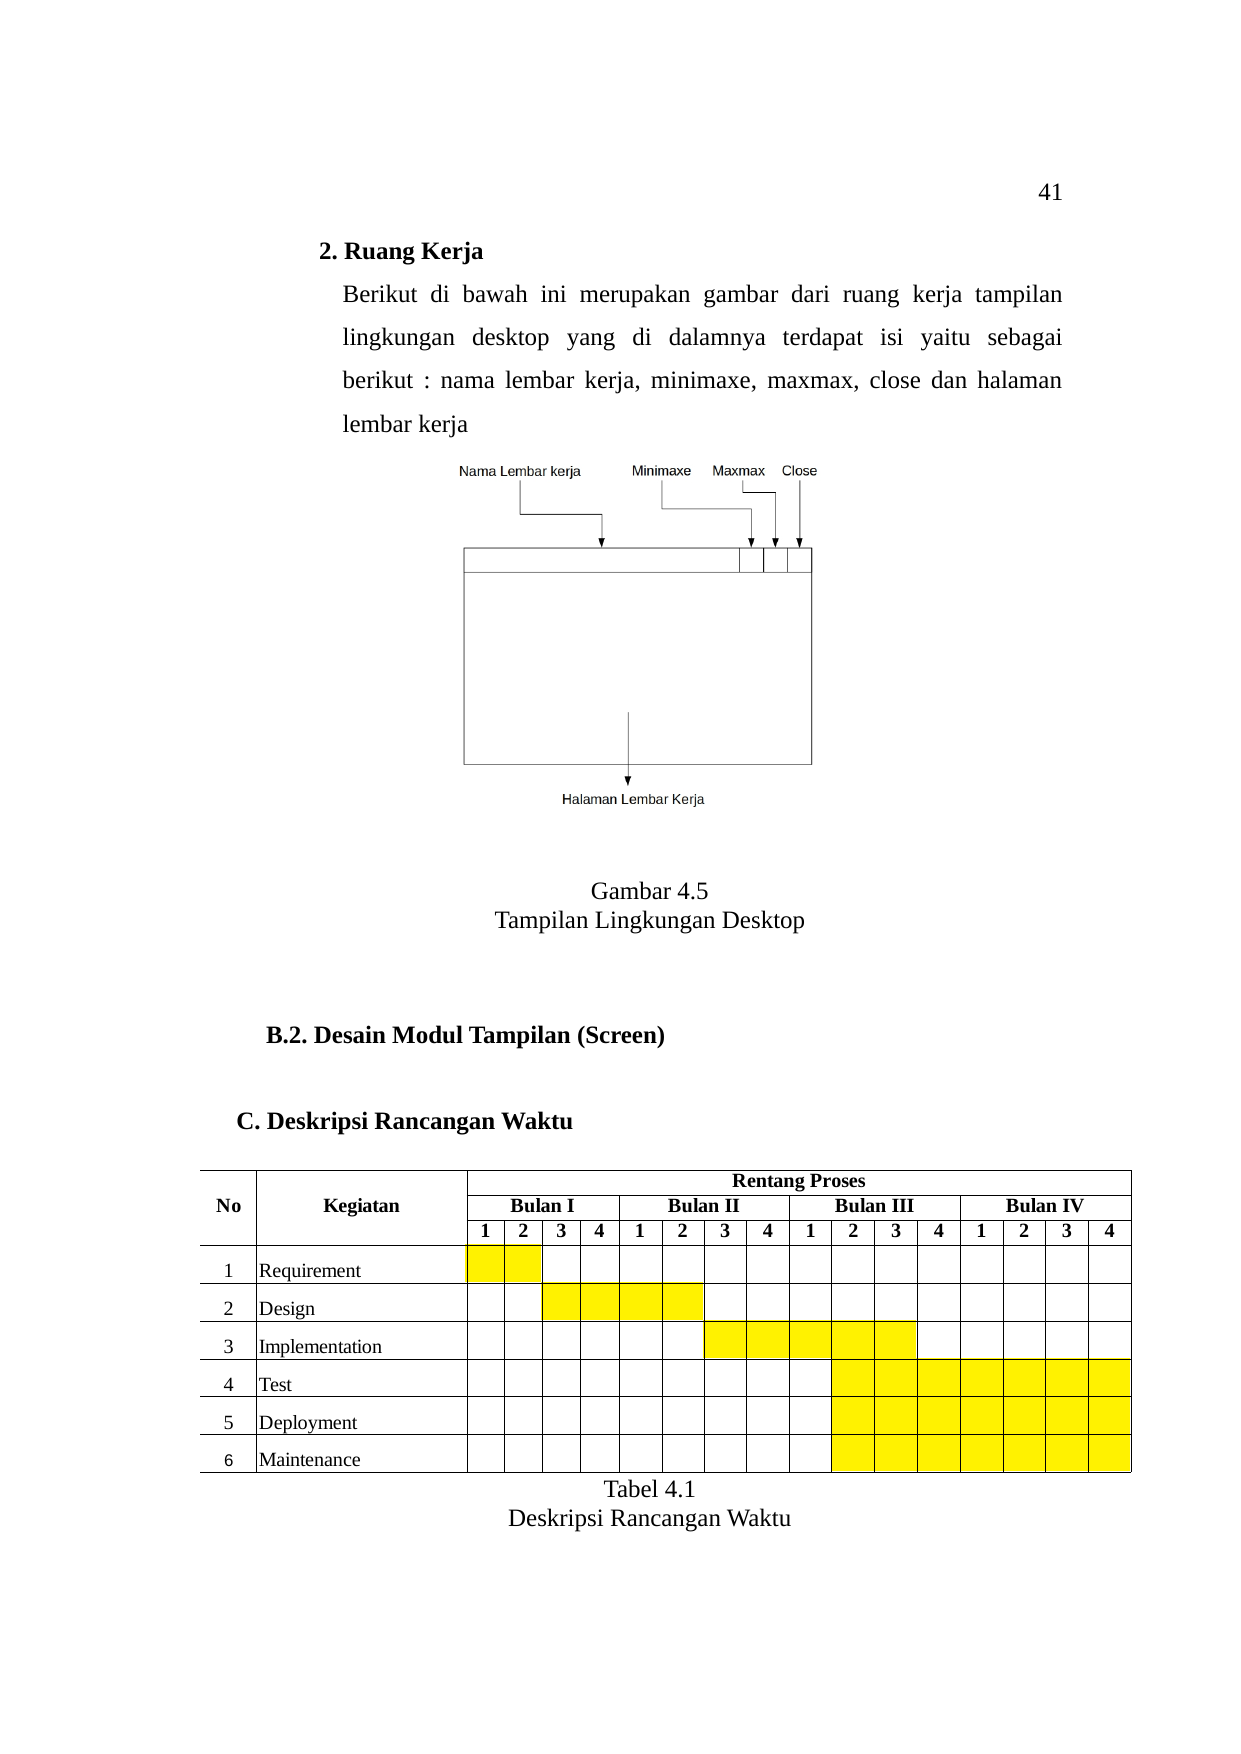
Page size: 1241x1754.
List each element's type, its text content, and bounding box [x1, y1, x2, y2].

text Tabel 4.1 [918, 1221, 960, 1245]
text Tabel 4.1 [705, 1397, 746, 1434]
text Tabel 4.1 [918, 1284, 960, 1321]
text Tabel 4.1 [620, 1435, 662, 1472]
text Tabel 4.1 [581, 1221, 619, 1245]
text Tabel 4.1 [468, 1284, 504, 1321]
text Tabel 4.1 [875, 1246, 917, 1283]
text Tabel 4.1 [581, 1322, 619, 1359]
text Tabel 4.1 [790, 1360, 831, 1396]
text Tabel 4.1 [832, 1246, 874, 1283]
text Tabel 4.1 [705, 1246, 746, 1283]
text Tabel 4.1 [257, 1171, 467, 1245]
text Tabel 4.1 [257, 1397, 467, 1434]
text Tabel 4.1 [620, 1360, 662, 1396]
text Tampilan Lingkungan Desktop [236, 905, 1063, 934]
text Tabel 4.1 [790, 1221, 831, 1245]
text Tabel 4.1 [543, 1322, 580, 1359]
text Tabel 4.1 [581, 1246, 619, 1282]
text Tabel 4.1 [581, 1397, 619, 1434]
text Tabel 4.1 [663, 1397, 704, 1434]
text Tabel 4.1 [705, 1221, 746, 1245]
text Tabel 4.1 [1046, 1246, 1063, 1283]
text Tabel 4.1 [257, 1284, 467, 1321]
text Tabel 4.1 [875, 1284, 917, 1321]
text Tabel 4.1 [918, 1246, 960, 1283]
text Tabel 4.1 [663, 1435, 704, 1472]
text Tabel 4.1 [747, 1360, 789, 1396]
text Tabel 4.1 [747, 1284, 789, 1320]
text Tabel 4.1 [236, 1435, 256, 1472]
text Tabel 4.1 [257, 1435, 467, 1472]
text C. Deskripsi Rancangan Waktu [236, 1106, 1063, 1135]
text Berikut di bawah ini merupakan gambar dari ruang kerja tampilan lingkungan desktop yang di dalamnya terdapat isi yaitu sebagai berikut : nama lembar kerja, minimaxe, maxmax, close dan halaman lembar kerja [342, 279, 1063, 437]
text Tabel 4.1 [705, 1284, 746, 1320]
text Tabel 4.1 [257, 1322, 467, 1359]
text Deskripsi Rancangan Waktu [236, 1503, 1063, 1532]
text Gambar 4.5 [236, 876, 1063, 905]
text Tabel 4.1 [236, 1171, 256, 1245]
text Tabel 4.1 [620, 1196, 789, 1220]
text Tabel 4.1 [1004, 1221, 1045, 1245]
text Tabel 4.1 [620, 1322, 662, 1359]
text Tabel 4.1 [620, 1221, 662, 1245]
text Tabel 4.1 [663, 1360, 704, 1396]
text Tabel 4.1 [468, 1171, 1063, 1195]
text Tabel 4.1 [832, 1221, 874, 1245]
text Tabel 4.1 [705, 1360, 746, 1396]
text Tabel 4.1 [1046, 1284, 1063, 1321]
text Tabel 4.1 [468, 1322, 504, 1359]
text Tabel 4.1 [790, 1246, 831, 1283]
text Tabel 4.1 [468, 1360, 504, 1396]
text Tabel 4.1 [747, 1397, 789, 1434]
text Tabel 4.1 [468, 1435, 504, 1472]
text Tabel 4.1 [505, 1221, 542, 1245]
text Tabel 4.1 [663, 1221, 704, 1245]
text Tabel 4.1 [747, 1435, 789, 1472]
text Tabel 4.1 [663, 1322, 704, 1359]
text Tabel 4.1 [790, 1196, 960, 1220]
text Tabel 4.1 [468, 1221, 504, 1244]
text Tabel 4.1 [468, 1397, 504, 1434]
text Tabel 4.1 [581, 1435, 619, 1472]
text Tabel 4.1 [1046, 1221, 1063, 1245]
text Tabel 4.1 [236, 1397, 256, 1434]
text Tabel 4.1 [505, 1397, 542, 1434]
text Tabel 4.1 [543, 1360, 580, 1396]
text Tabel 4.1 [257, 1360, 467, 1396]
text Tabel 4.1 [505, 1284, 542, 1321]
text Tabel 4.1 [505, 1322, 542, 1359]
text Tabel 4.1 [961, 1246, 1003, 1283]
text Tabel 4.1 [705, 1435, 746, 1472]
text Tabel 4.1 [1004, 1322, 1045, 1358]
text Tabel 4.1 [790, 1435, 831, 1472]
text Tabel 4.1 [961, 1221, 1003, 1245]
text B.2. Desain Modul Tampilan (Screen) [266, 1020, 1063, 1049]
text Tabel 4.1 [790, 1284, 831, 1320]
text Tabel 4.1 [620, 1397, 662, 1434]
text Tabel 4.1 [505, 1360, 542, 1396]
text Tabel 4.1 [1046, 1322, 1063, 1358]
text Tabel 4.1 [747, 1246, 789, 1283]
text Tabel 4.1 [257, 1246, 467, 1283]
text Tabel 4.1 [1004, 1284, 1045, 1321]
text Tabel 4.1 [832, 1284, 874, 1320]
text Tabel 4.1 [918, 1322, 960, 1358]
text Tabel 4.1 [236, 1322, 256, 1359]
text Tabel 4.1 [236, 1284, 256, 1321]
text Tabel 4.1 [543, 1246, 580, 1282]
text Tabel 4.1 [505, 1435, 542, 1472]
text Tabel 4.1 [543, 1397, 580, 1434]
text Tabel 4.1 [236, 1149, 1063, 1170]
text Tabel 4.1 [620, 1246, 662, 1282]
text Tabel 4.1 [236, 1360, 256, 1396]
text Tabel 4.1 [236, 1246, 256, 1283]
text Tabel 4.1 [961, 1284, 1003, 1321]
text Tabel 4.1 [1004, 1246, 1045, 1283]
text Tabel 4.1 [747, 1221, 789, 1245]
text Tabel 4.1 [875, 1221, 917, 1245]
text Tabel 4.1 [663, 1246, 704, 1283]
text 2. Ruang Kerja [319, 236, 1063, 265]
text Tabel 4.1 [961, 1196, 1063, 1220]
text Tabel 4.1 [581, 1360, 619, 1396]
text Tabel 4.1 [236, 1473, 1063, 1503]
text Tabel 4.1 [543, 1221, 580, 1245]
text Tabel 4.1 [790, 1397, 831, 1434]
text Tabel 4.1 [961, 1322, 1003, 1358]
picture [416, 458, 854, 819]
text Tabel 4.1 [468, 1196, 619, 1220]
text Tabel 4.1 [543, 1435, 580, 1472]
